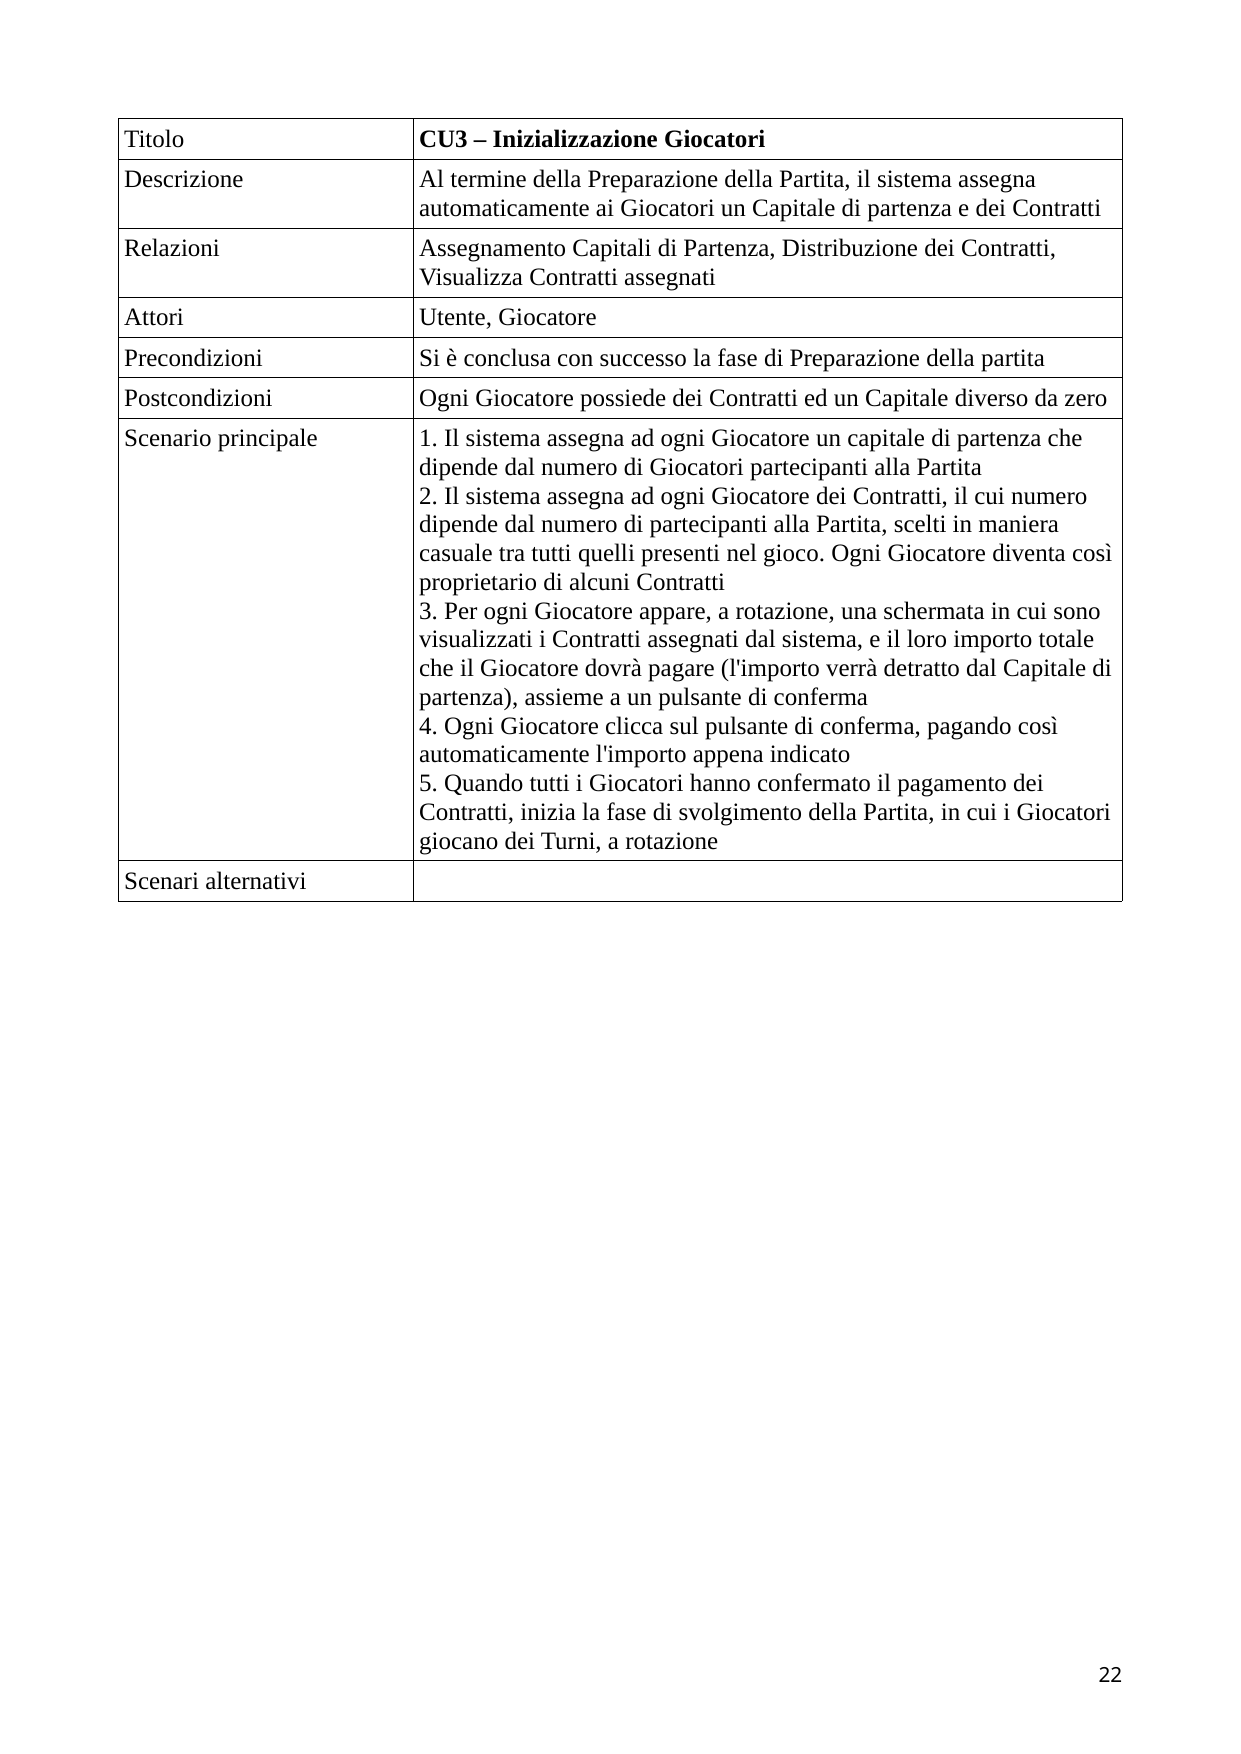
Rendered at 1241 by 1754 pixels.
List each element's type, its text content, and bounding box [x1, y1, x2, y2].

table_cell Scenario principale [119, 419, 413, 860]
table_cell Al termine della Preparazione della Partita, il sistema assegna automaticamente ai Giocatori un Capitale di partenza e dei Contratti [414, 160, 1122, 227]
table_cell Precondizioni [119, 338, 413, 377]
table_cell Descrizione [119, 160, 413, 227]
table_header CU3 – Inizializzazione Giocatori [414, 119, 1122, 158]
table_cell Si è conclusa con successo la fase di Preparazione della partita [414, 338, 1122, 377]
table_cell Postcondizioni [119, 378, 413, 417]
table_cell Scenari alternativi [119, 861, 413, 901]
table_cell Attori [119, 298, 413, 337]
table_cell Relazioni [119, 229, 413, 297]
table_header Titolo [119, 119, 413, 158]
table_cell Utente, Giocatore [414, 298, 1122, 337]
table_cell Ogni Giocatore possiede dei Contratti ed un Capitale diverso da zero [414, 378, 1122, 417]
table_cell Assegnamento Capitali di Partenza, Distribuzione dei Contratti, Visualizza Contratti assegnati [414, 229, 1122, 297]
table_cell 1. Il sistema assegna ad ogni Giocatore un capitale di partenza che dipende dal numero di Giocatori partecipanti alla Partita 2. Il sistema assegna ad ogni Giocatore dei Contratti, il cui numero dipende dal numero di partecipanti alla Partita, scelti in maniera casuale tra tutti quelli presenti nel gioco. Ogni Giocatore diventa così proprietario di alcuni Contratti 3. Per ogni Giocatore appare, a rotazione, una schermata in cui sono visualizzati i Contratti assegnati dal sistema, e il loro importo totale che il Giocatore dovrà pagare (l'importo verrà detratto dal Capitale di partenza), assieme a un pulsante di conferma 4. Ogni Giocatore clicca sul pulsante di conferma, pagando così automaticamente l'importo appena indicato 5. Quando tutti i Giocatori hanno confermato il pagamento dei Contratti, inizia la fase di svolgimento della Partita, in cui i Giocatori giocano dei Turni, a rotazione [414, 419, 1122, 860]
table_cell [414, 861, 1122, 901]
